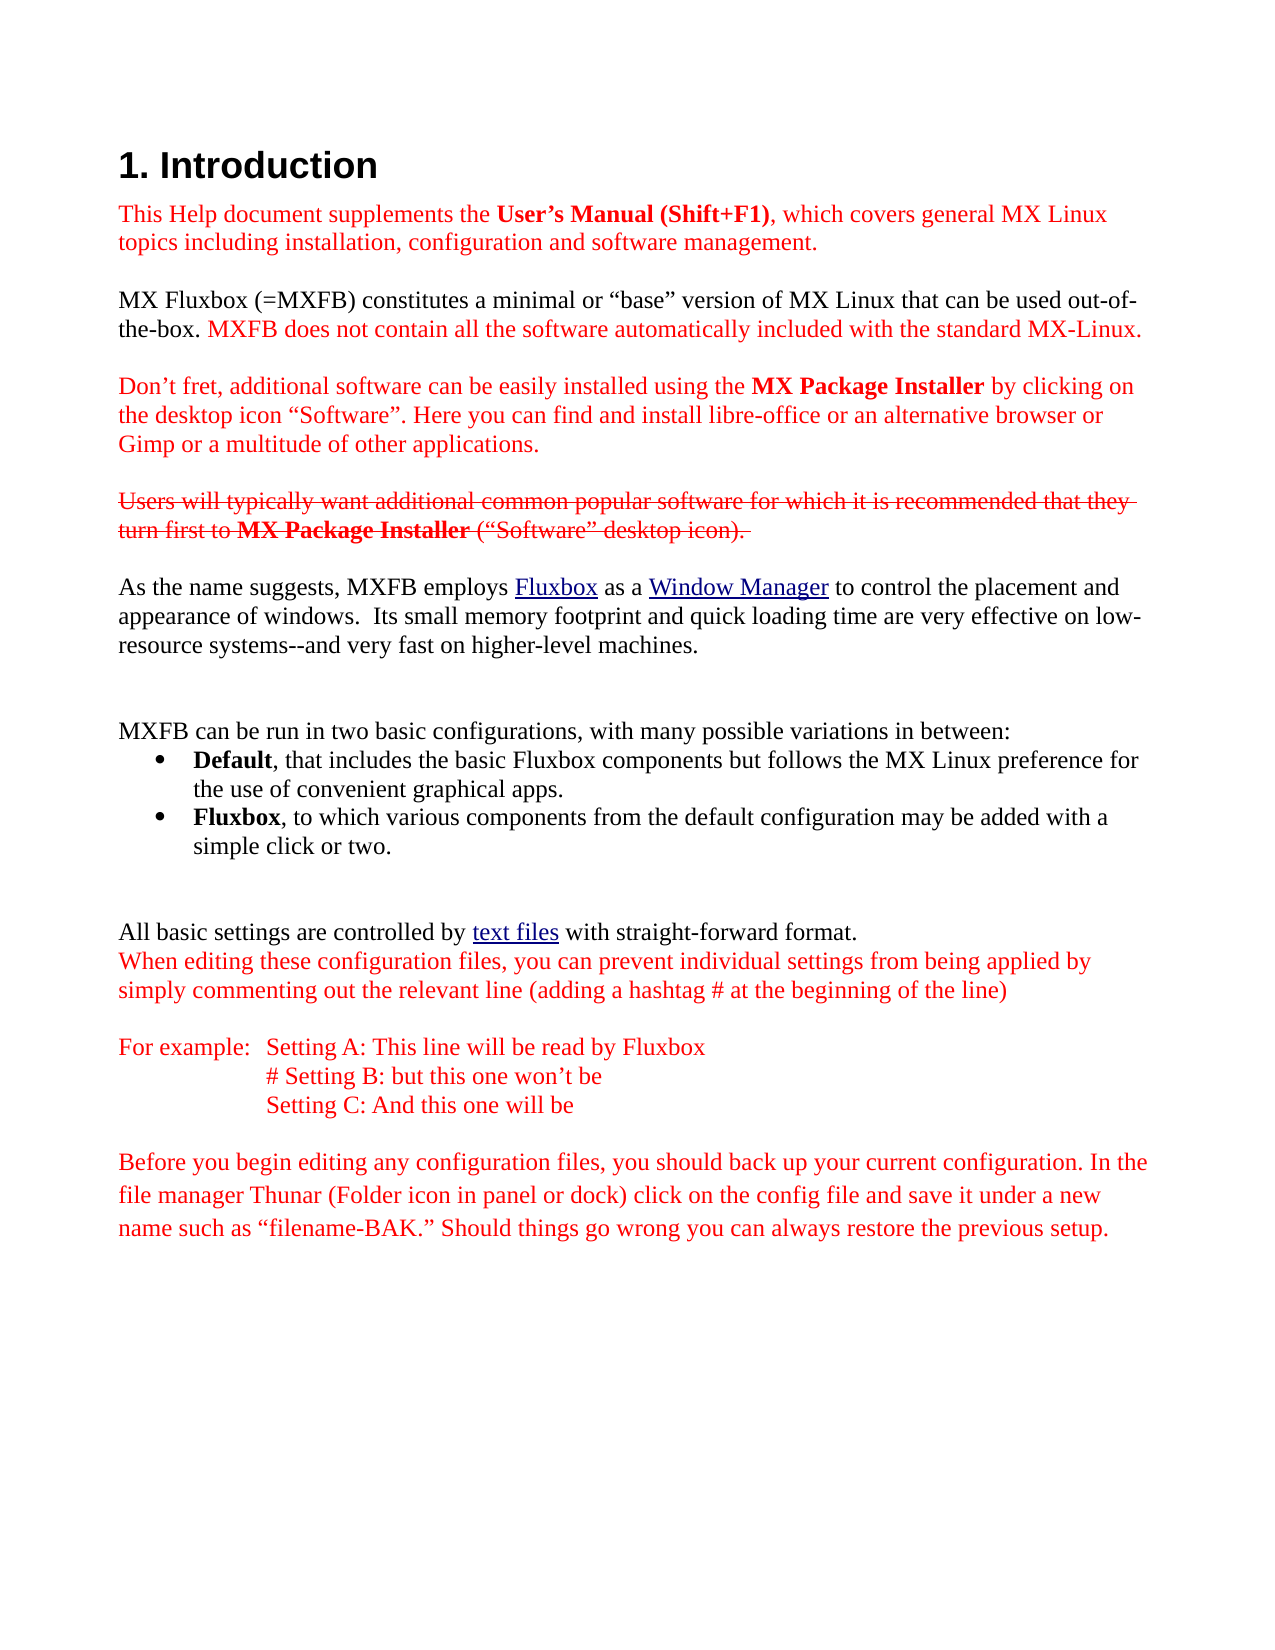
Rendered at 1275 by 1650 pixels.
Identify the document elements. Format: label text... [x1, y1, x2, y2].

text MXFB can be run in two basic configurations, with many possible variations in between: [118, 716, 1157, 745]
list Default, that includes the basic Fluxbox components but follows the MX Linux preference for the use of convenient graphical apps. [156, 745, 1157, 802]
subtitle 1. Introduction [118, 143, 1157, 186]
text # Setting B: but this one won’t be [192, 1061, 1157, 1090]
text Don’t fret, additional software can be easily installed using the MX Package Installer by clicking on the desktop icon “Software”. Here you can find and install libre-office or an alternative browser or Gimp or a multitude of other applications. [118, 371, 1157, 457]
list Fluxbox, to which various components from the default configuration may be added with a simple click or two. [156, 802, 1157, 860]
text As the name suggests, MXFB employs Fluxbox as a Window Manager to control the placement and appearance of windows. Its small memory footprint and quick loading time are very effective on low-resource systems--and very fast on higher-level machines. [118, 572, 1157, 659]
text Before you begin editing any configuration files, you should back up your current configuration. In the file manager Thunar (Folder icon in panel or dock) click on the config file and save it under a new name such as “filename-BAK.” Should things go wrong you can always restore the previous setup. [118, 1147, 1157, 1242]
text MX Fluxbox (=MXFB) constitutes a minimal or “base” version of MX Linux that can be used out-of-the-box. MXFB does not contain all the software automatically included with the standard MX-Linux. [118, 285, 1157, 342]
text All basic settings are controlled by text files with straight-forward format. [118, 917, 1157, 946]
text Users will typically want additional common popular software for which it is recommended that they turn first to MX Package Installer (“Software” desktop icon). [118, 486, 1157, 544]
text When editing these configuration files, you can prevent individual settings from being applied by simply commenting out the relevant line (adding a hashtag # at the beginning of the line) [118, 946, 1157, 1004]
text This Help document supplements the User’s Manual (Shift+F1), which covers general MX Linux topics including installation, configuration and software management. [118, 199, 1157, 256]
text For example: Setting A: This line will be read by Fluxbox [118, 1032, 1157, 1061]
text Setting C: And this one will be [192, 1090, 1157, 1119]
